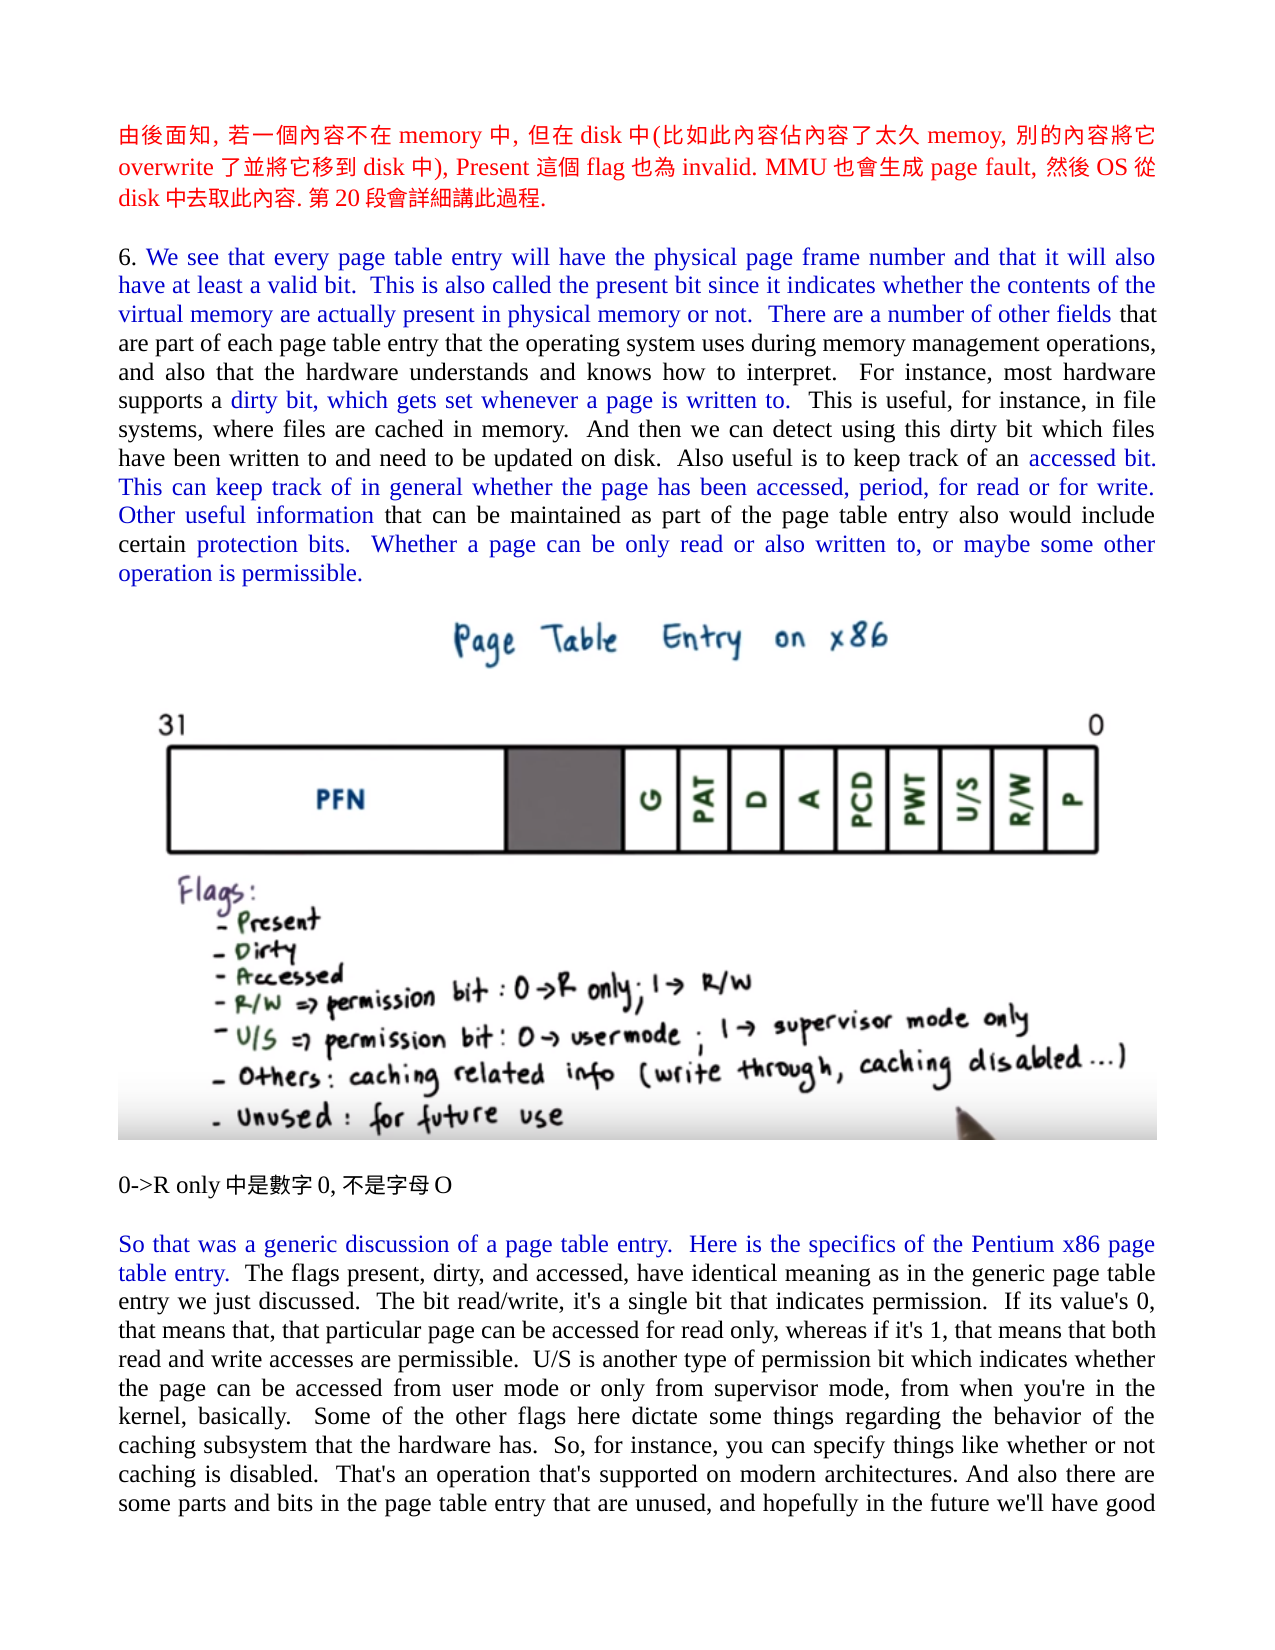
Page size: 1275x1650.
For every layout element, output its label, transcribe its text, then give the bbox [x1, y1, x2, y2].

text 0->R only中是數字0, 不是字母O [118, 1168, 1157, 1200]
text 由後面知, 若一個內容不在memory中, 但在disk中(比如此內容佔內容了太久memoy, 別的內容將它overwrite了並將它移到disk中), Present這個flag也為invalid. MMU也會生成page fault, 然後OS從disk中去取此內容. 第20段會詳細講此過程. [118, 118, 1157, 213]
picture [118, 615, 1157, 1140]
text 6. We see that every page table entry will have the physical page frame number and that it will also have at least a valid bit. This is also called the present bit since it indicates whether the contents of the virtual memory are actually present in physical memory or not. There are a number of other fields that are part of each page table entry that the operating system uses during memory management operations, and also that the hardware understands and knows how to interpret. For instance, most hardware supports a dirty bit, which gets set whenever a page is written to. This is useful, for instance, in file systems, where files are cached in memory. And then we can detect using this dirty bit which files have been written to and need to be updated on disk. Also useful is to keep track of an accessed bit. This can keep track of in general whether the page has been accessed, period, for read or for write. Other useful information that can be maintained as part of the page table entry also would include certain protection bits. Whether a page can be only read or also written to, or maybe some other operation is permissible. [118, 242, 1157, 587]
text So that was a generic discussion of a page table entry. Here is the specifics of the Pentium x86 page table entry. The flags present, dirty, and accessed, have identical meaning as in the generic page table entry we just discussed. The bit read/write, it's a single bit that indicates permission. If its value's 0, that means that, that particular page can be accessed for read only, whereas if it's 1, that means that both read and write accesses are permissible. U/S is another type of permission bit which indicates whether the page can be accessed from user mode or only from supervisor mode, from when you're in the kernel, basically. Some of the other flags here dictate some things regarding the behavior of the caching subsystem that the hardware has. So, for instance, you can specify things like whether or not caching is disabled. That's an operation that's supported on modern architectures. And also there are some parts and bits in the page table entry that are unused, and hopefully in the future we'll have good [118, 1229, 1157, 1516]
